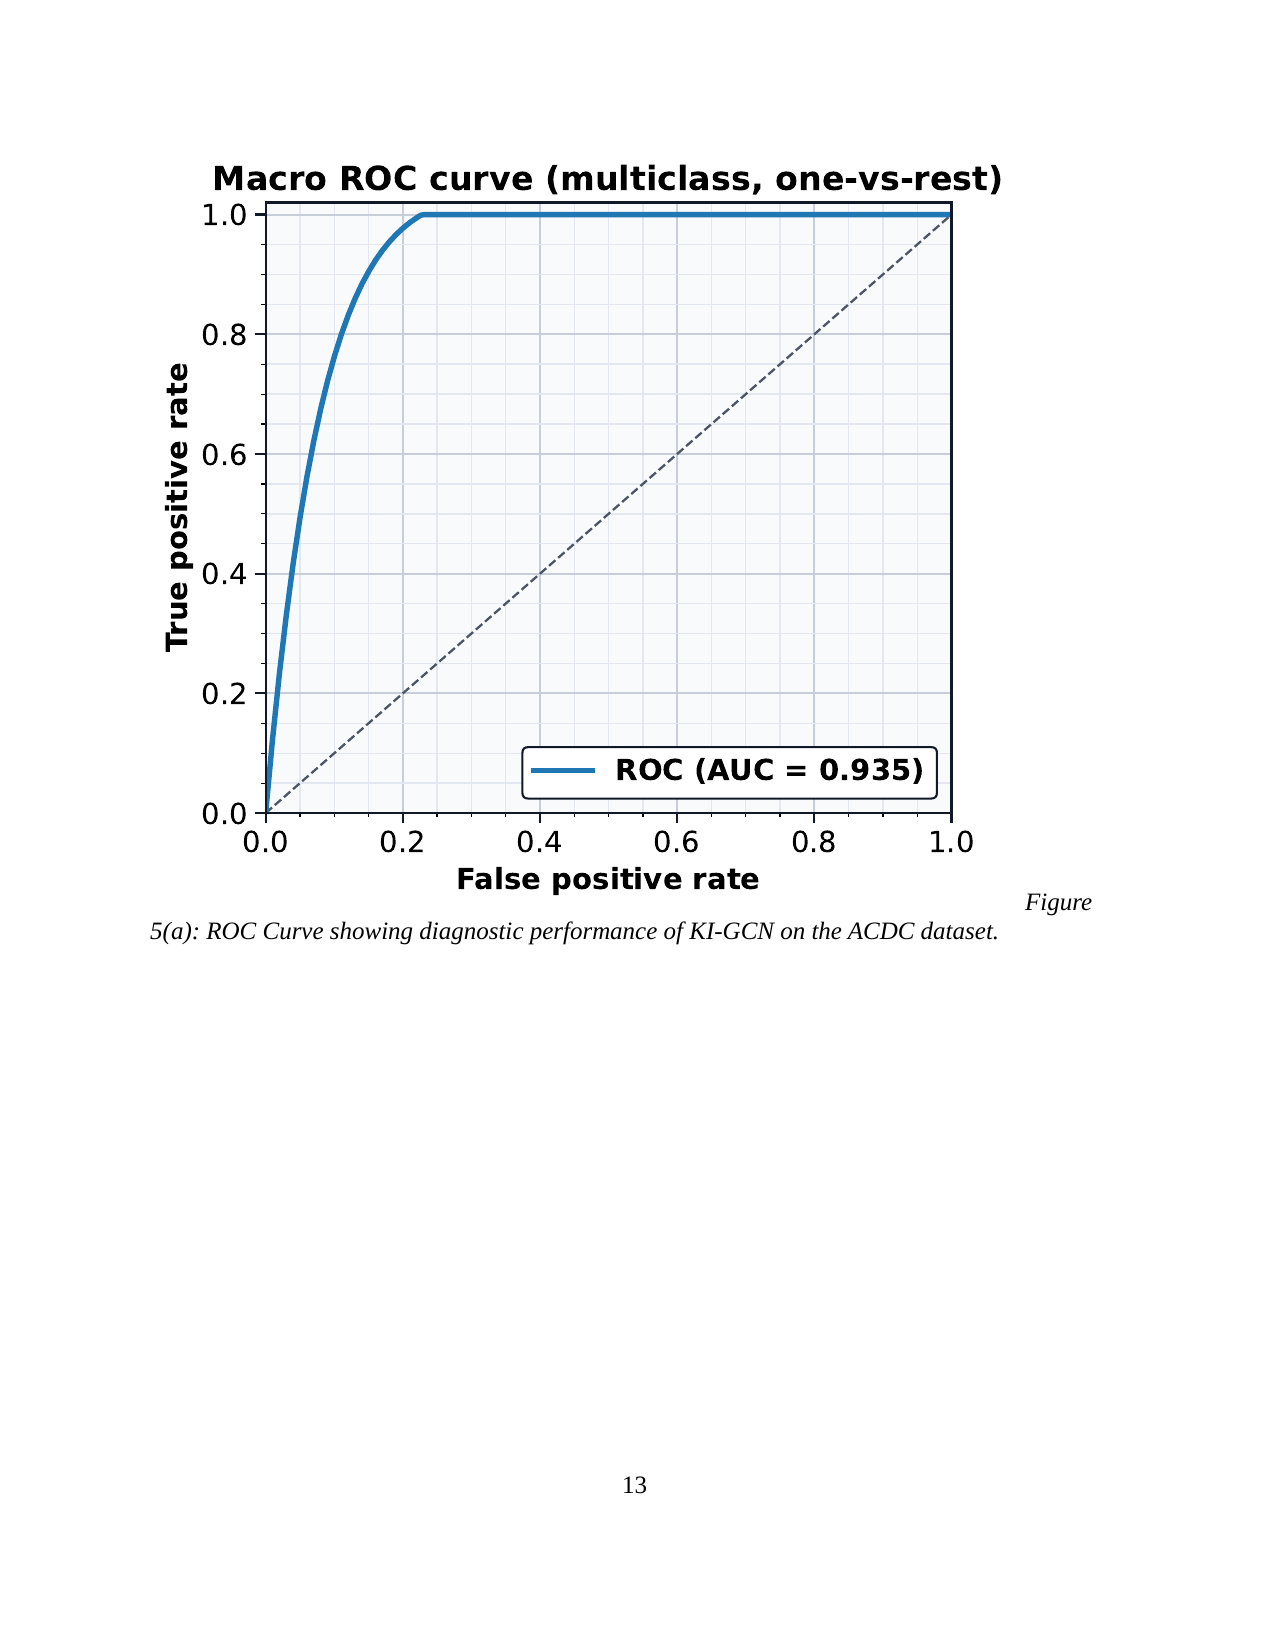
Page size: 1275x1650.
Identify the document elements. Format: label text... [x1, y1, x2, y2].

text Figure 5(a): ROC Curve showing diagnostic performance of KI-GCN on the ACDC dataset. [150, 150, 1125, 944]
